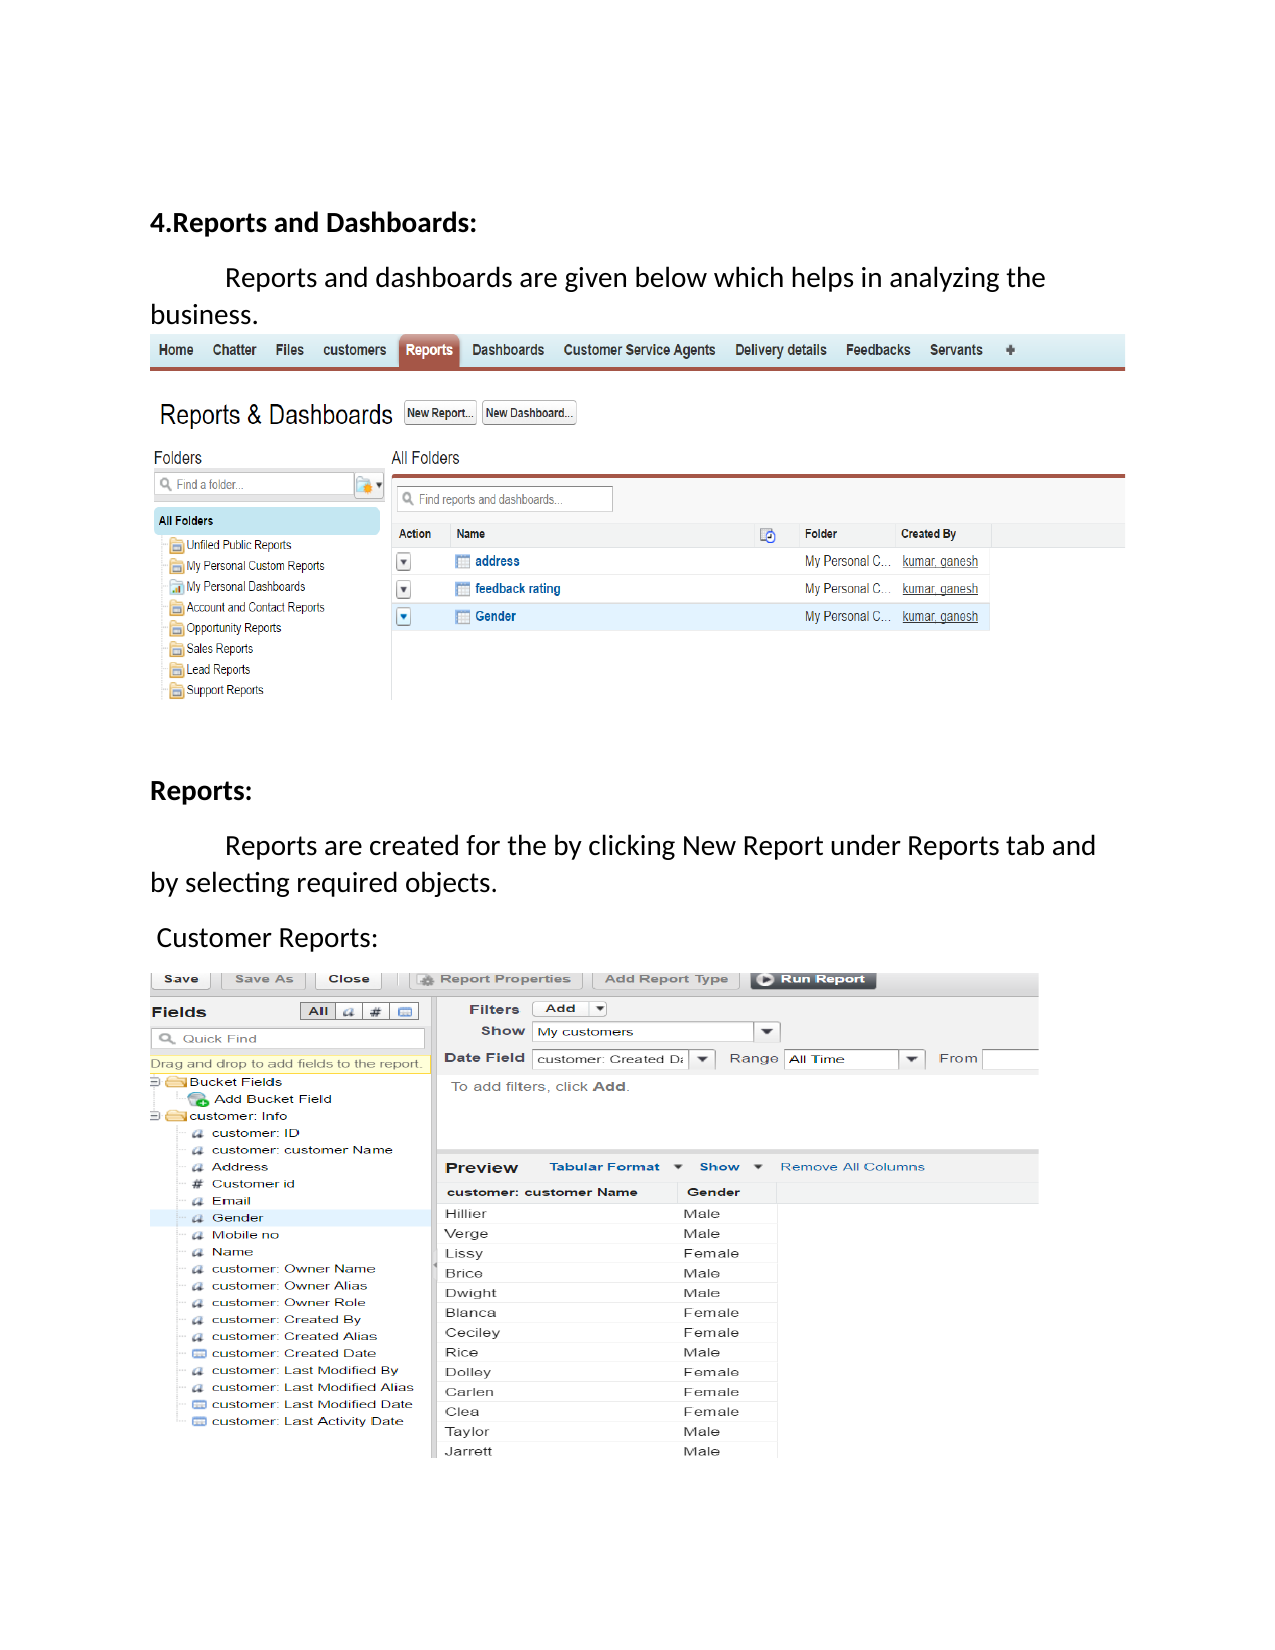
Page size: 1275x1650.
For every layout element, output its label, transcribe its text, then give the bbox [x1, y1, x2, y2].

text Reports are created for the by clicking New Report under Reports tab and by selecting required objects. [150, 827, 1125, 900]
text Reports: [150, 772, 1125, 808]
text Customer Reports: [150, 919, 1125, 954]
text Reports and dashboards are given below which helps in analyzing the business. [150, 259, 1125, 334]
text 4.Reports and Dashboards: [150, 204, 1125, 240]
